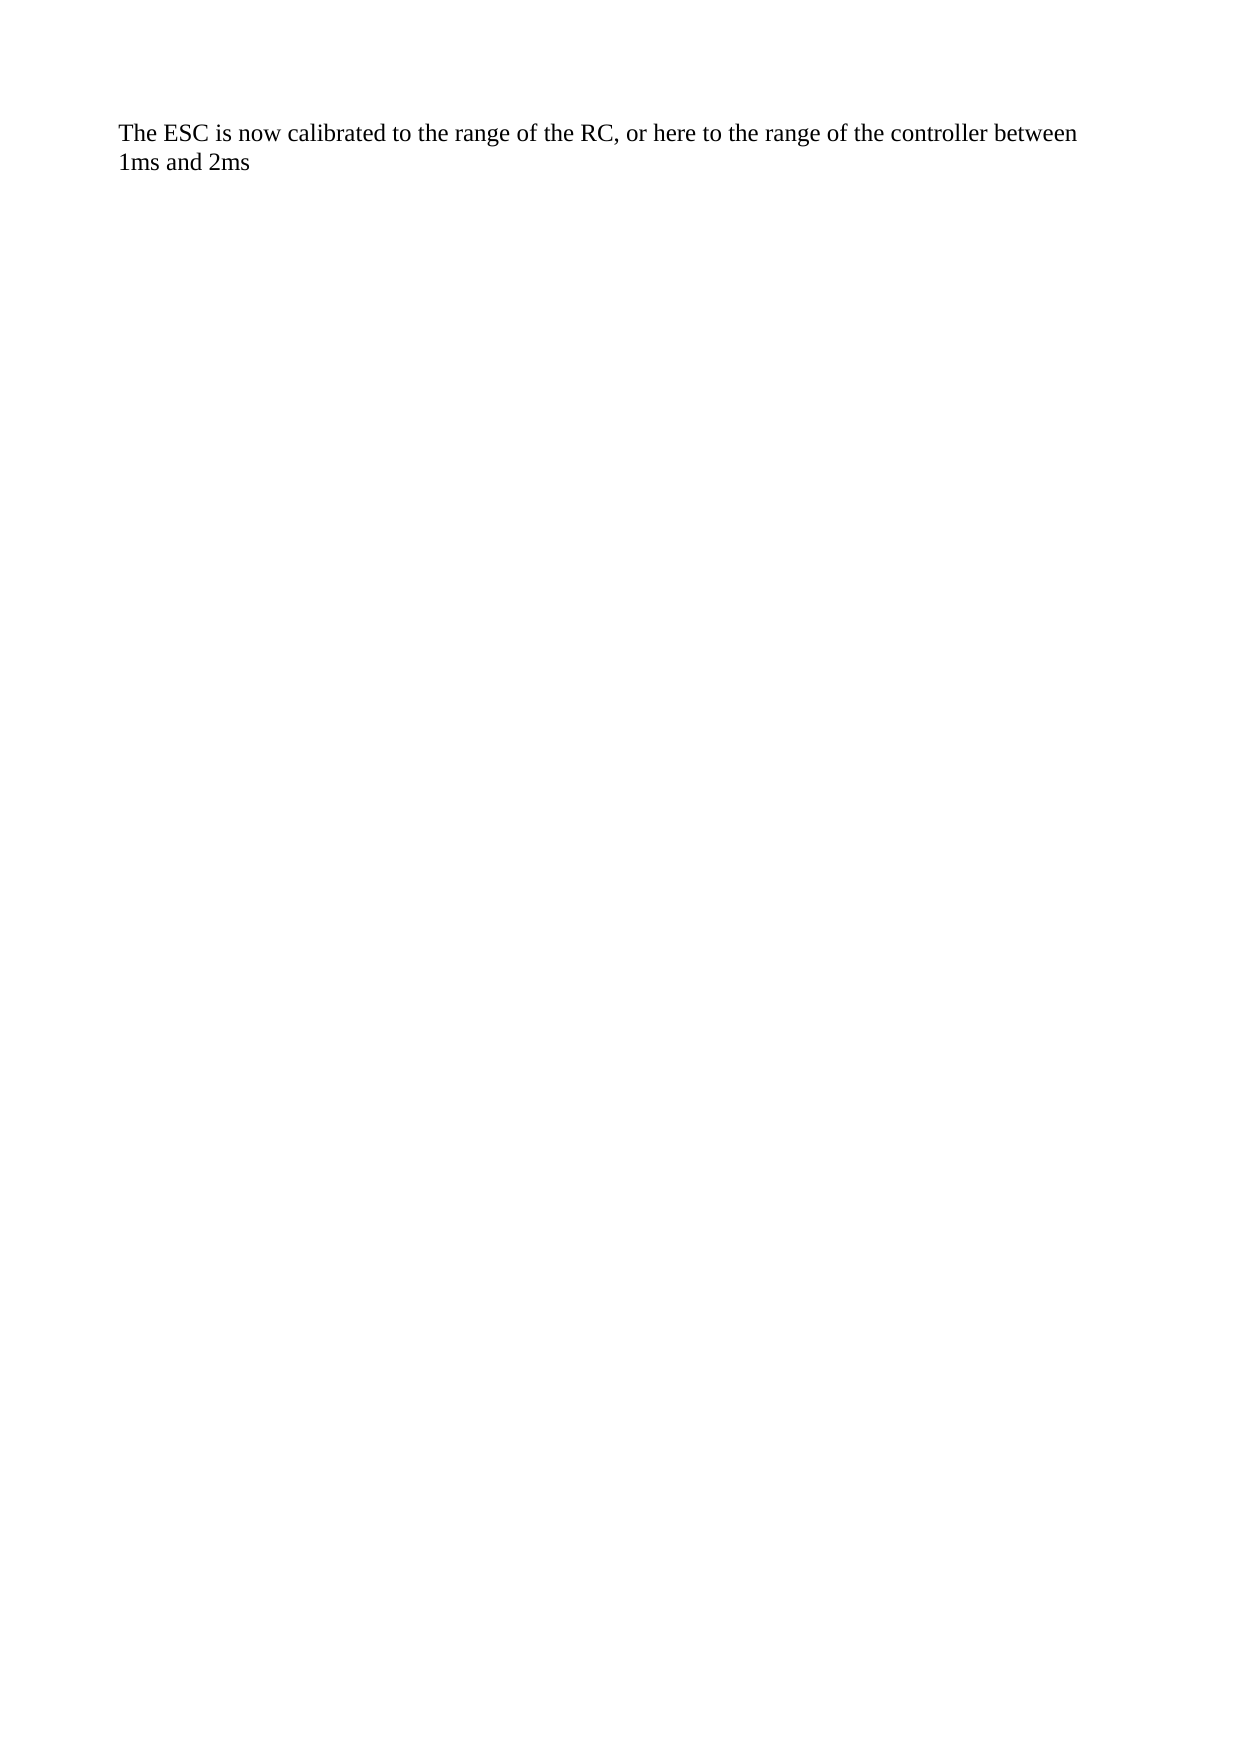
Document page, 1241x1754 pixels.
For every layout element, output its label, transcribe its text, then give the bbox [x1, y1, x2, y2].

text The ESC is now calibrated to the range of the RC, or here to the range of the controller between 1ms and 2ms [118, 118, 1122, 176]
